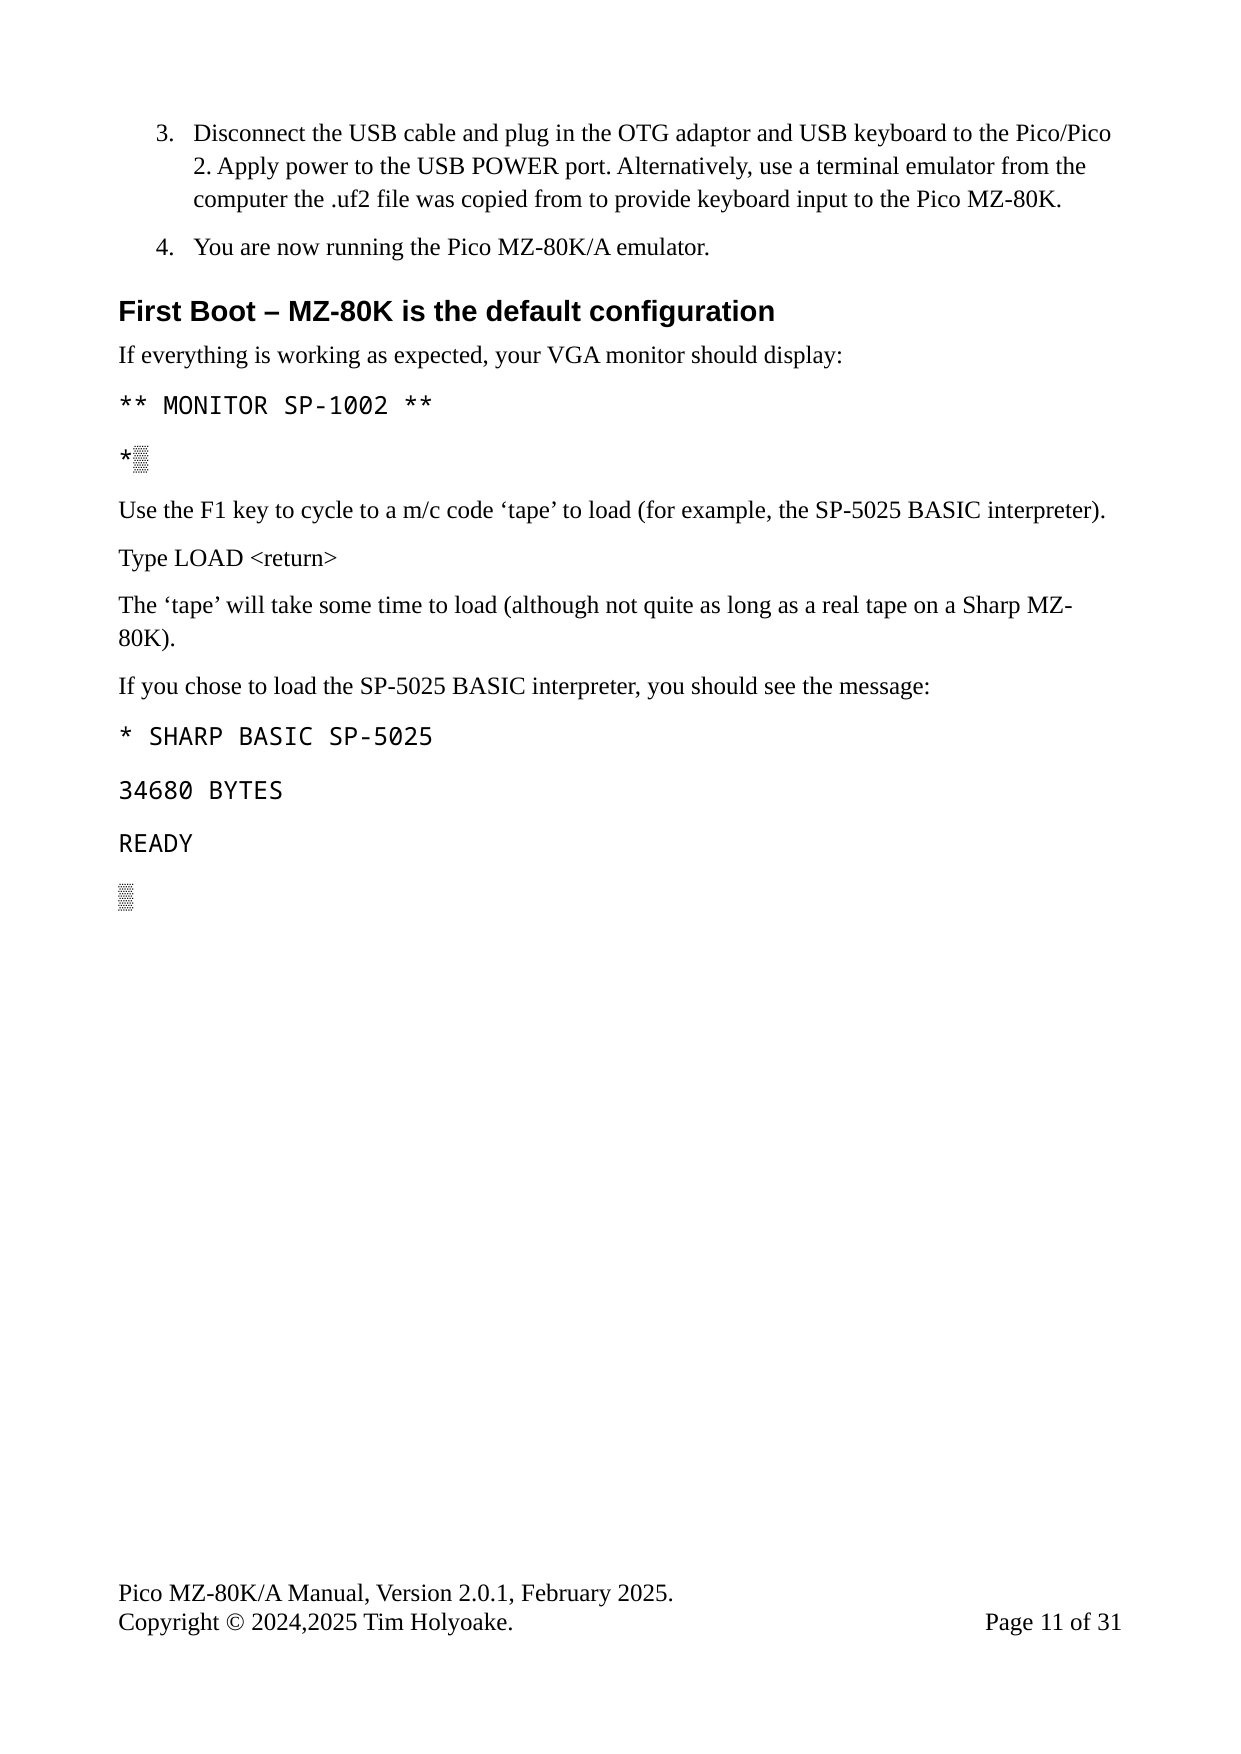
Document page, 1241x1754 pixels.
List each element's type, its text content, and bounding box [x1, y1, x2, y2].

text Use the F1 key to cycle to a m/c code ‘tape’ to load (for example, the SP-5025 BASIC interpreter). [118, 495, 1122, 524]
text ** MONITOR SP-1002 ** [118, 388, 1122, 422]
text If everything is working as expected, your VGA monitor should display: [118, 340, 1122, 369]
list You are now running the Pico MZ-80K/A emulator. [156, 232, 1122, 261]
text The ‘tape’ will take some time to load (although not quite as long as a real tape on a Sharp MZ-80K). [118, 590, 1122, 652]
subtitle First Boot – MZ-80K is the default configuration [118, 294, 1122, 327]
list Disconnect the USB cable and plug in the OTG adaptor and USB keyboard to the Pico/Pico 2. Apply power to the USB POWER port. Alternatively, use a terminal emulator from the computer the .uf2 file was copied from to provide keyboard input to the Pico MZ-80K. [156, 118, 1122, 213]
text Type LOAD <return> [118, 543, 1122, 571]
text If you chose to load the SP-5025 BASIC interpreter, you should see the message: [118, 671, 1122, 700]
text ▒ [118, 880, 1122, 914]
text *▒ [118, 441, 1122, 475]
text * SHARP BASIC SP-5025 [118, 718, 1122, 753]
text READY [118, 826, 1122, 860]
text 34680 BYTES [118, 772, 1122, 806]
